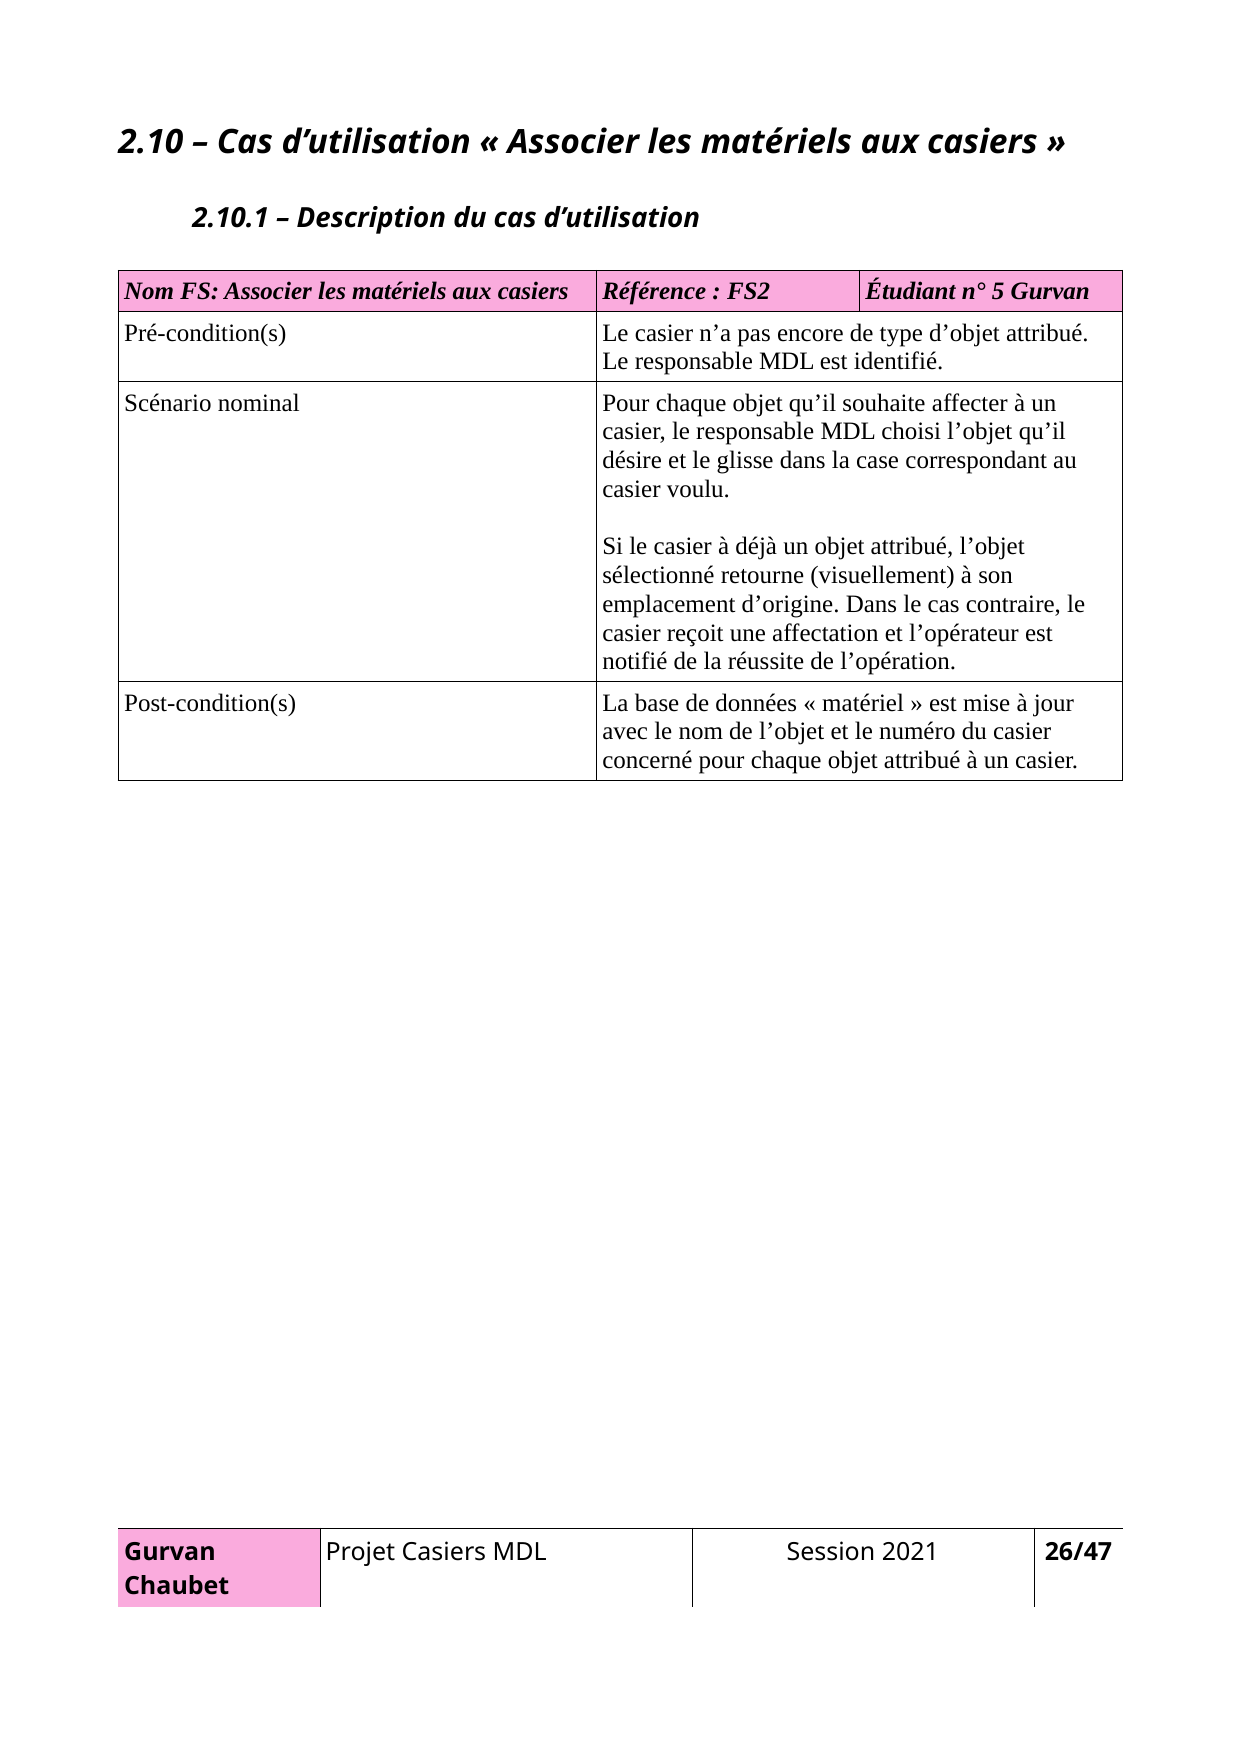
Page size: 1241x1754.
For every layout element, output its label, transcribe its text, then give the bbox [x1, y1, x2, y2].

subtitle 2.10.1 – Description du cas d’utilisation [118, 198, 1122, 236]
table_header Référence : FS2 [597, 271, 859, 311]
table_header Nom FS: Associer les matériels aux casiers [119, 271, 596, 311]
table_cell Post-condition(s) [119, 682, 596, 780]
table_cell Scénario nominal [119, 382, 596, 681]
table_cell Pour chaque objet qu’il souhaite affecter à un casier, le responsable MDL choisi l’objet qu’il désire et le glisse dans la case correspondant au casier voulu. Si le casier à déjà un objet attribué, l’objet sélectionné retourne (visuellement) à son emplacement d’origine. Dans le cas contraire, le casier reçoit une affectation et l’opérateur est notifié de la réussite de l’opération. [597, 382, 1122, 681]
table_cell Pré-condition(s) [119, 312, 596, 381]
table_cell La base de données « matériel » est mise à jour avec le nom de l’objet et le numéro du casier concerné pour chaque objet attribué à un casier. [597, 682, 1122, 780]
table_header Étudiant n° 5 Gurvan [860, 271, 1122, 311]
subtitle 2.10 – Cas d’utilisation « Associer les matériels aux casiers » [118, 118, 1122, 164]
table_cell Le casier n’a pas encore de type d’objet attribué. Le responsable MDL est identifié. [597, 312, 1122, 381]
